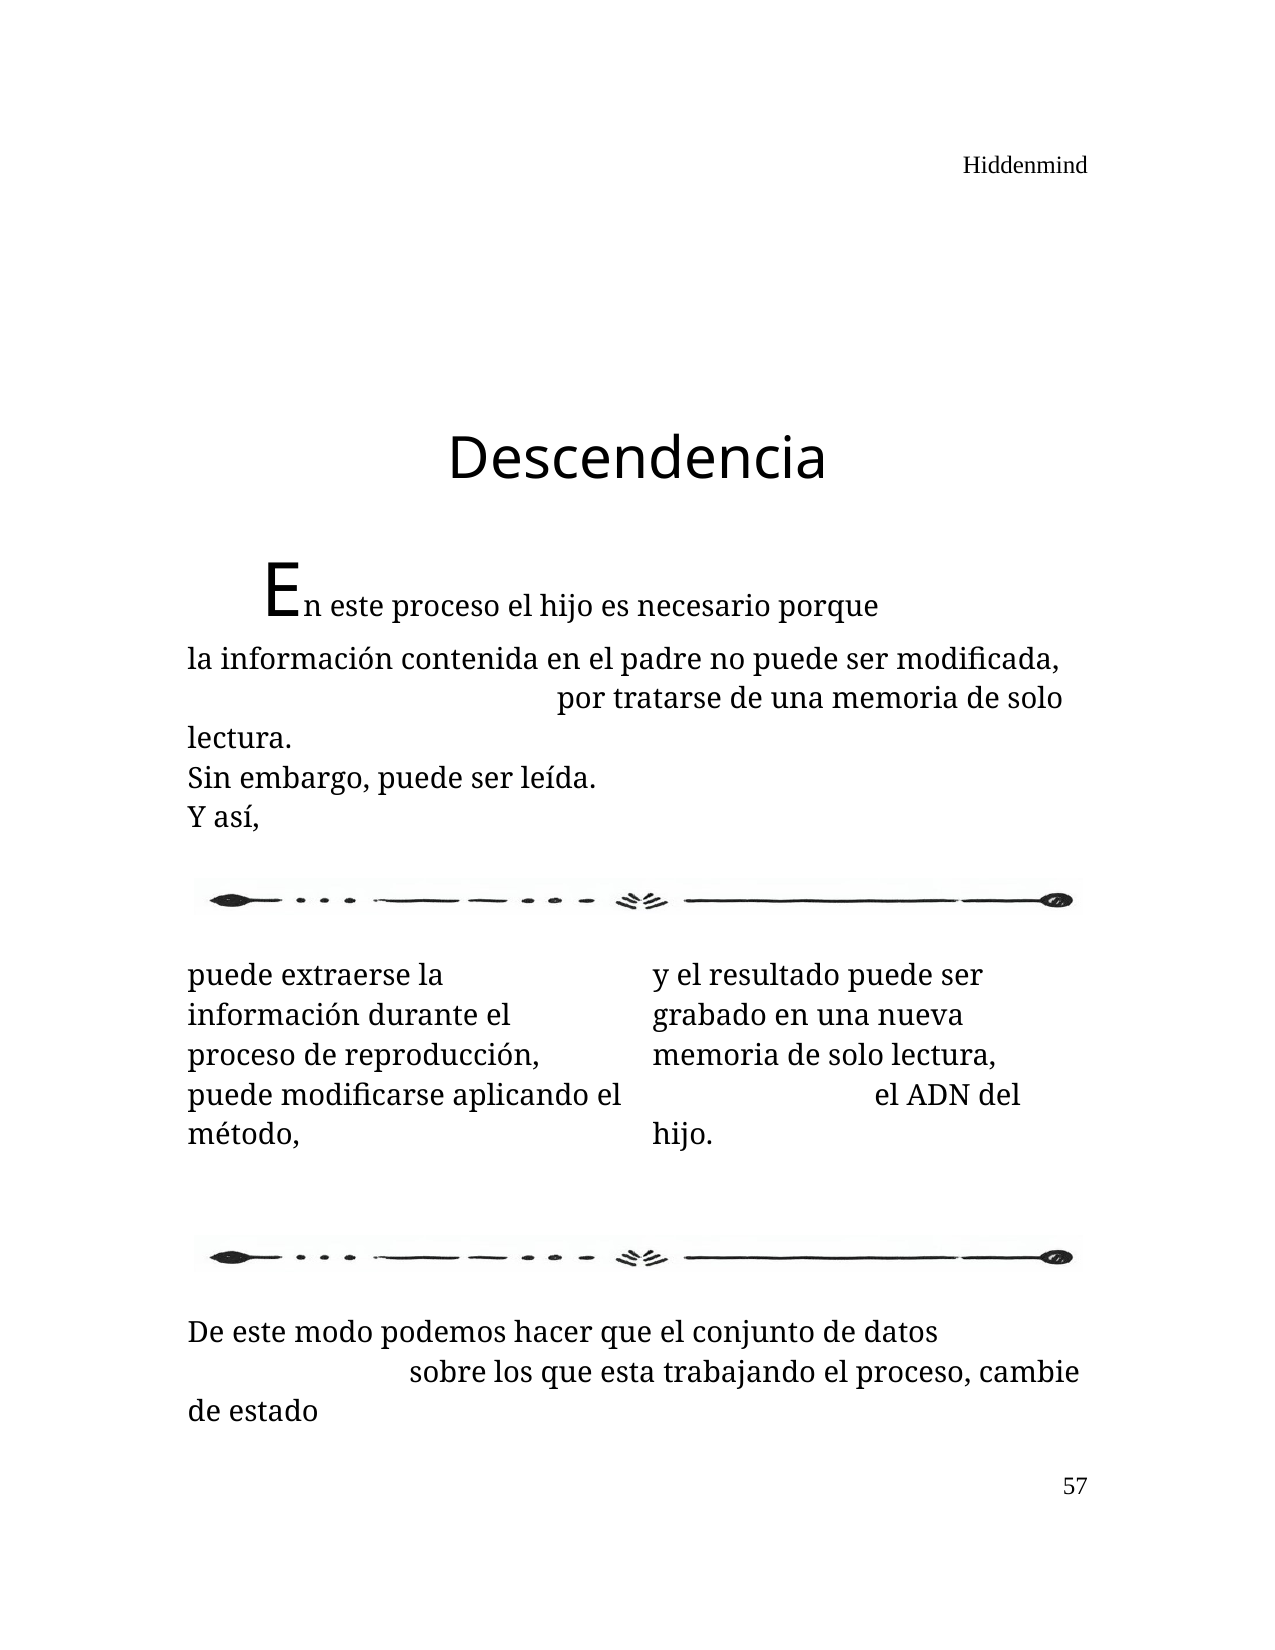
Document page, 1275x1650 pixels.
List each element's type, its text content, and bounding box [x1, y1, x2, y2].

text En este proceso el hijo es necesario porque [187, 536, 1087, 638]
text el ADN del hijo. [652, 1074, 1087, 1153]
text Y así, [187, 797, 1087, 836]
text sobre los que esta trabajando el proceso, cambie de estado [187, 1351, 1087, 1430]
text y el resultado puede ser grabado en una nueva memoria de solo lectura, [652, 955, 1087, 1074]
picture [193, 878, 1083, 915]
picture [193, 1235, 1083, 1272]
text Sin embargo, puede ser leída. [187, 757, 1087, 797]
text la información contenida en el padre no puede ser modificada, [187, 638, 1087, 678]
text por tratarse de una memoria de solo lectura. [187, 678, 1087, 757]
text puede extraerse la información durante el proceso de reproducción, puede modificarse aplicando el método, [187, 955, 622, 1153]
text De este modo podemos hacer que el conjunto de datos [187, 1311, 1087, 1351]
